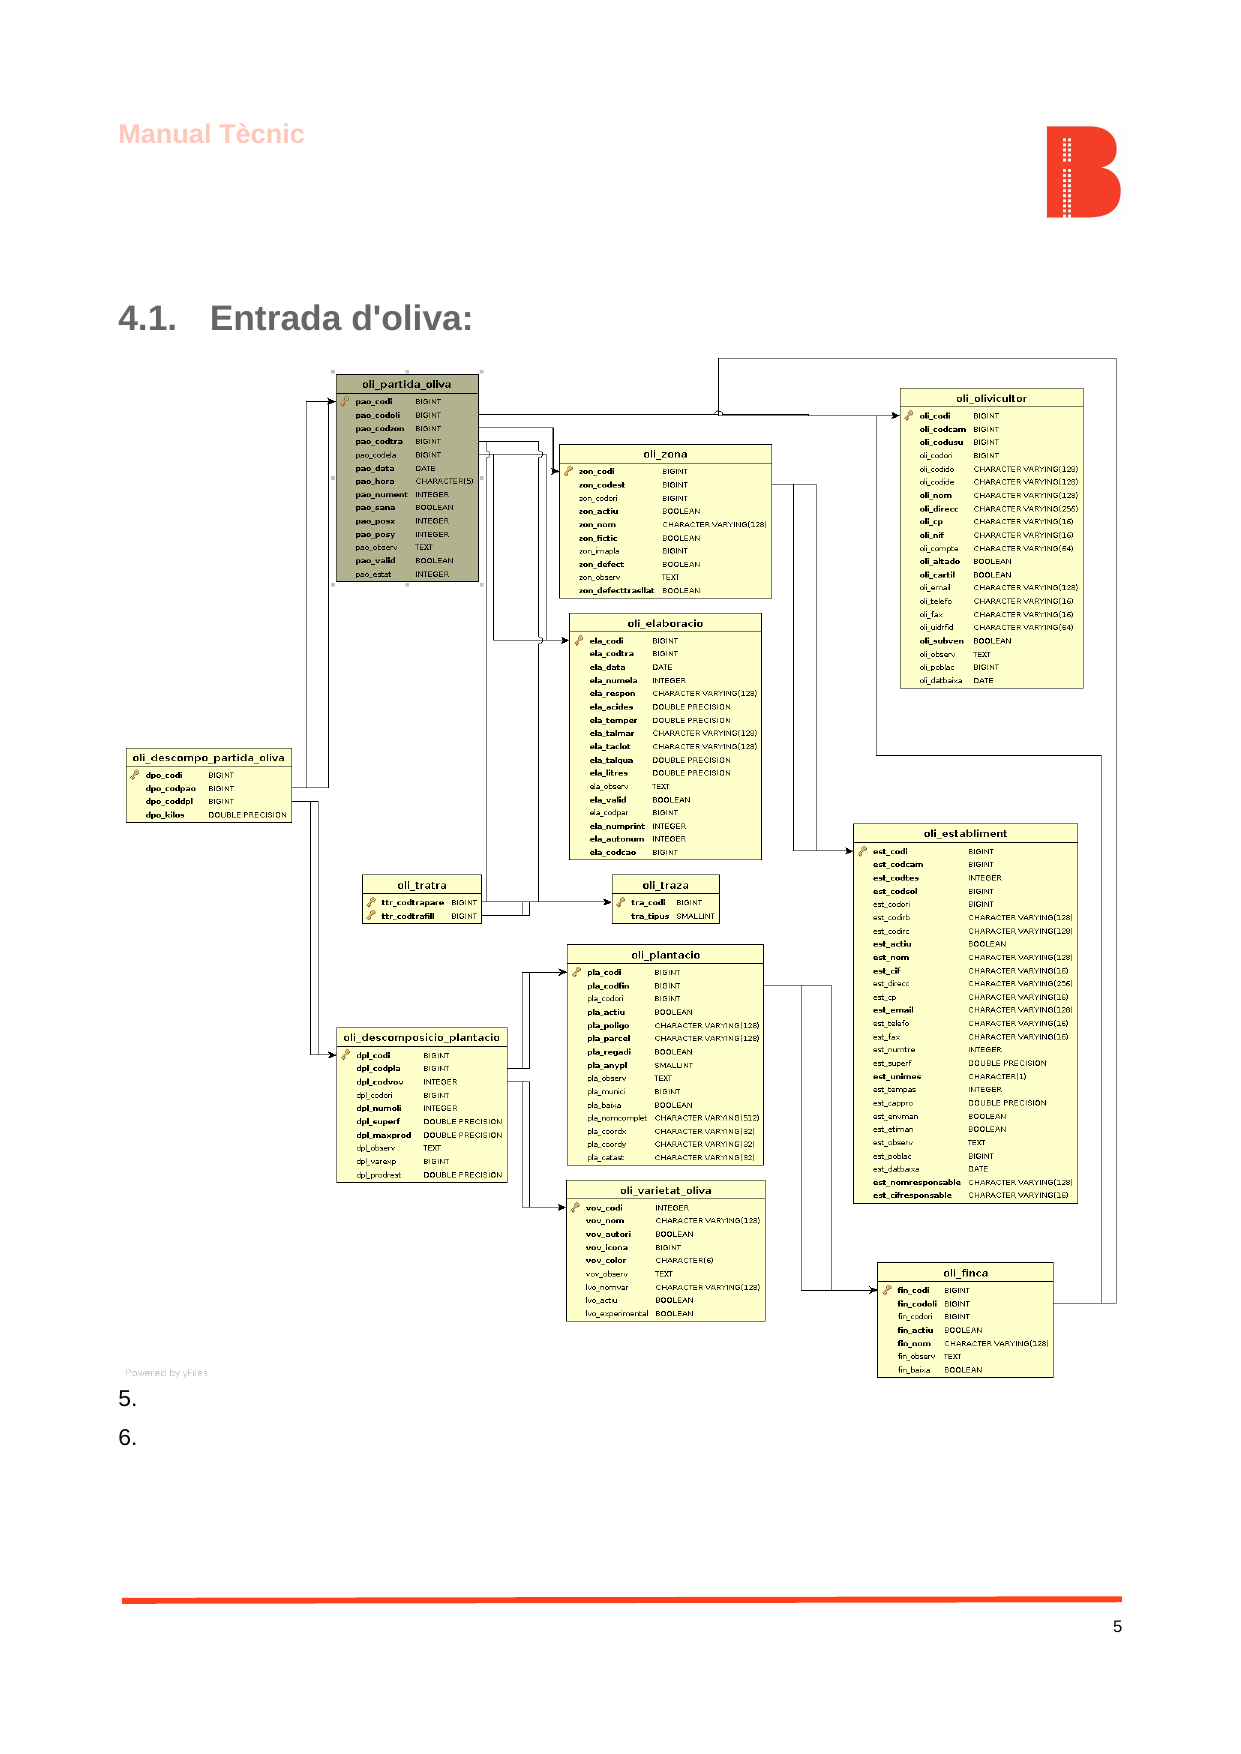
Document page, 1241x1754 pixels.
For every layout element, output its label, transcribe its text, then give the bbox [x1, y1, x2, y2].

picture [118, 350, 1123, 1385]
picture [1036, 124, 1130, 221]
subtitle Entrada d'oliva: [118, 298, 1122, 338]
